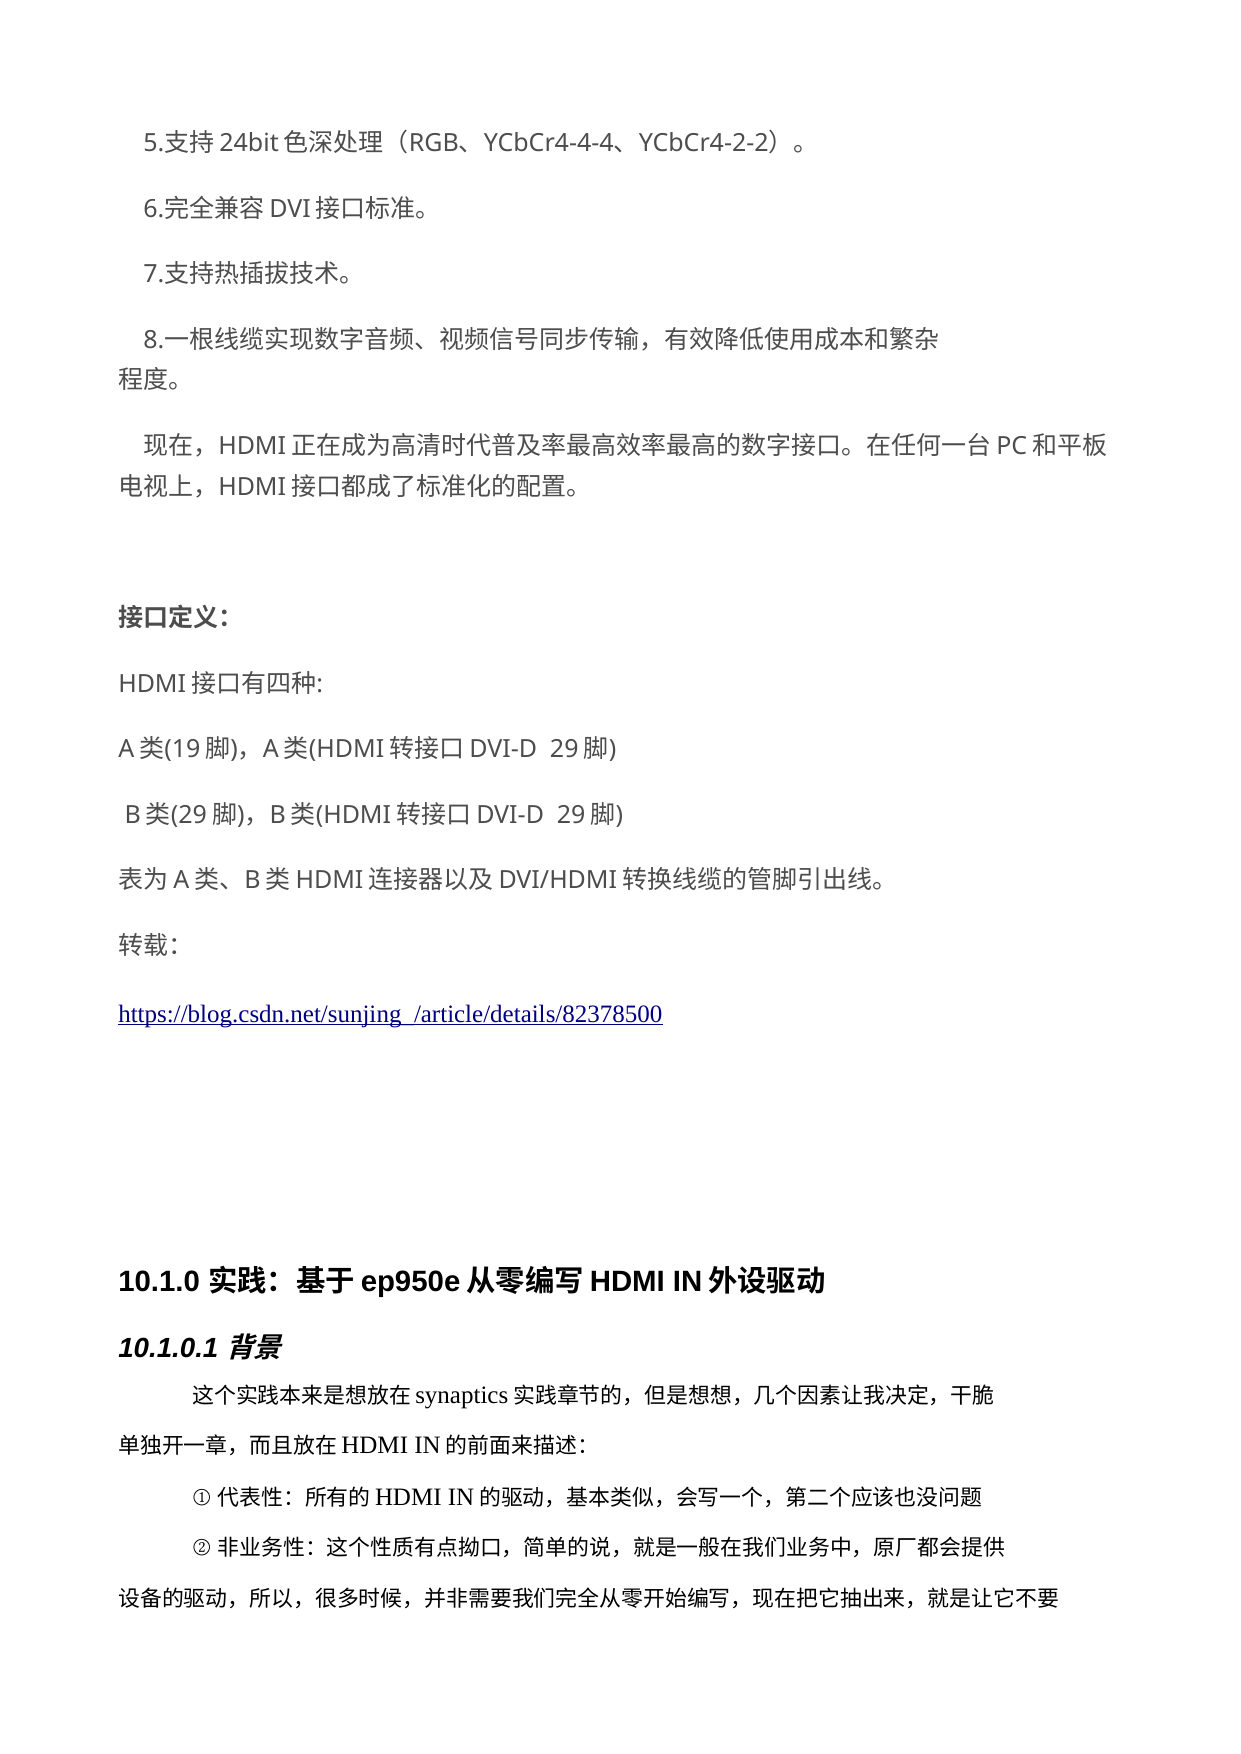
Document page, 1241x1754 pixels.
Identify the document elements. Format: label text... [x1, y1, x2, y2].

text ① 代表性：所有的HDMI IN的驱动，基本类似，会写一个，第二个应该也没问题 [118, 1479, 1122, 1511]
text 6.完全兼容DVI接口标准。 [118, 184, 1122, 224]
subtitle 10.1.0.1 背景 [118, 1325, 1122, 1365]
text 表为A类、B类HDMI连接器以及DVI/HDMI转换线缆的管脚引出线。 [118, 856, 1122, 896]
text 设备的驱动，所以，很多时候，并非需要我们完全从零开始编写，现在把它抽出来，就是让它不要 [118, 1581, 1122, 1613]
text 现在，HDMI正在成为高清时代普及率最高效率最高的数字接口。在任何一台PC和平板电视上，HDMI接口都成了标准化的配置。 [118, 421, 1122, 502]
text 5.支持24bit色深处理（RGB、YCbCr4-4-4、YCbCr4-2-2）。 [118, 118, 1122, 159]
text 这个实践本来是想放在synaptics实践章节的，但是想想，几个因素让我决定，干脆 [118, 1378, 1122, 1409]
text https://blog.csdn.net/sunjing_/article/details/82378500 [118, 987, 1122, 1027]
text ② 非业务性：这个性质有点拗口，简单的说，就是一般在我们业务中，原厂都会提供 [118, 1530, 1122, 1562]
text 8.一根线缆实现数字音频、视频信号同步传输，有效降低使用成本和繁杂 程度。 [118, 315, 1122, 396]
text 7.支持热插拔技术。 [118, 249, 1122, 290]
subtitle 10.1.0 实践：基于ep950e从零编写HDMI IN外设驱动 [118, 1257, 1122, 1300]
text B类(29脚)，B类(HDMI转接口DVI-D 29脚) [118, 790, 1122, 831]
text 转载： [118, 921, 1122, 962]
text 接口定义： [118, 593, 1122, 634]
text A类(19脚)，A类(HDMI转接口DVI-D 29脚) [118, 724, 1122, 765]
text HDMI接口有四种: [118, 659, 1122, 699]
text 单独开一章，而且放在HDMI IN的前面来描述： [118, 1428, 1122, 1460]
